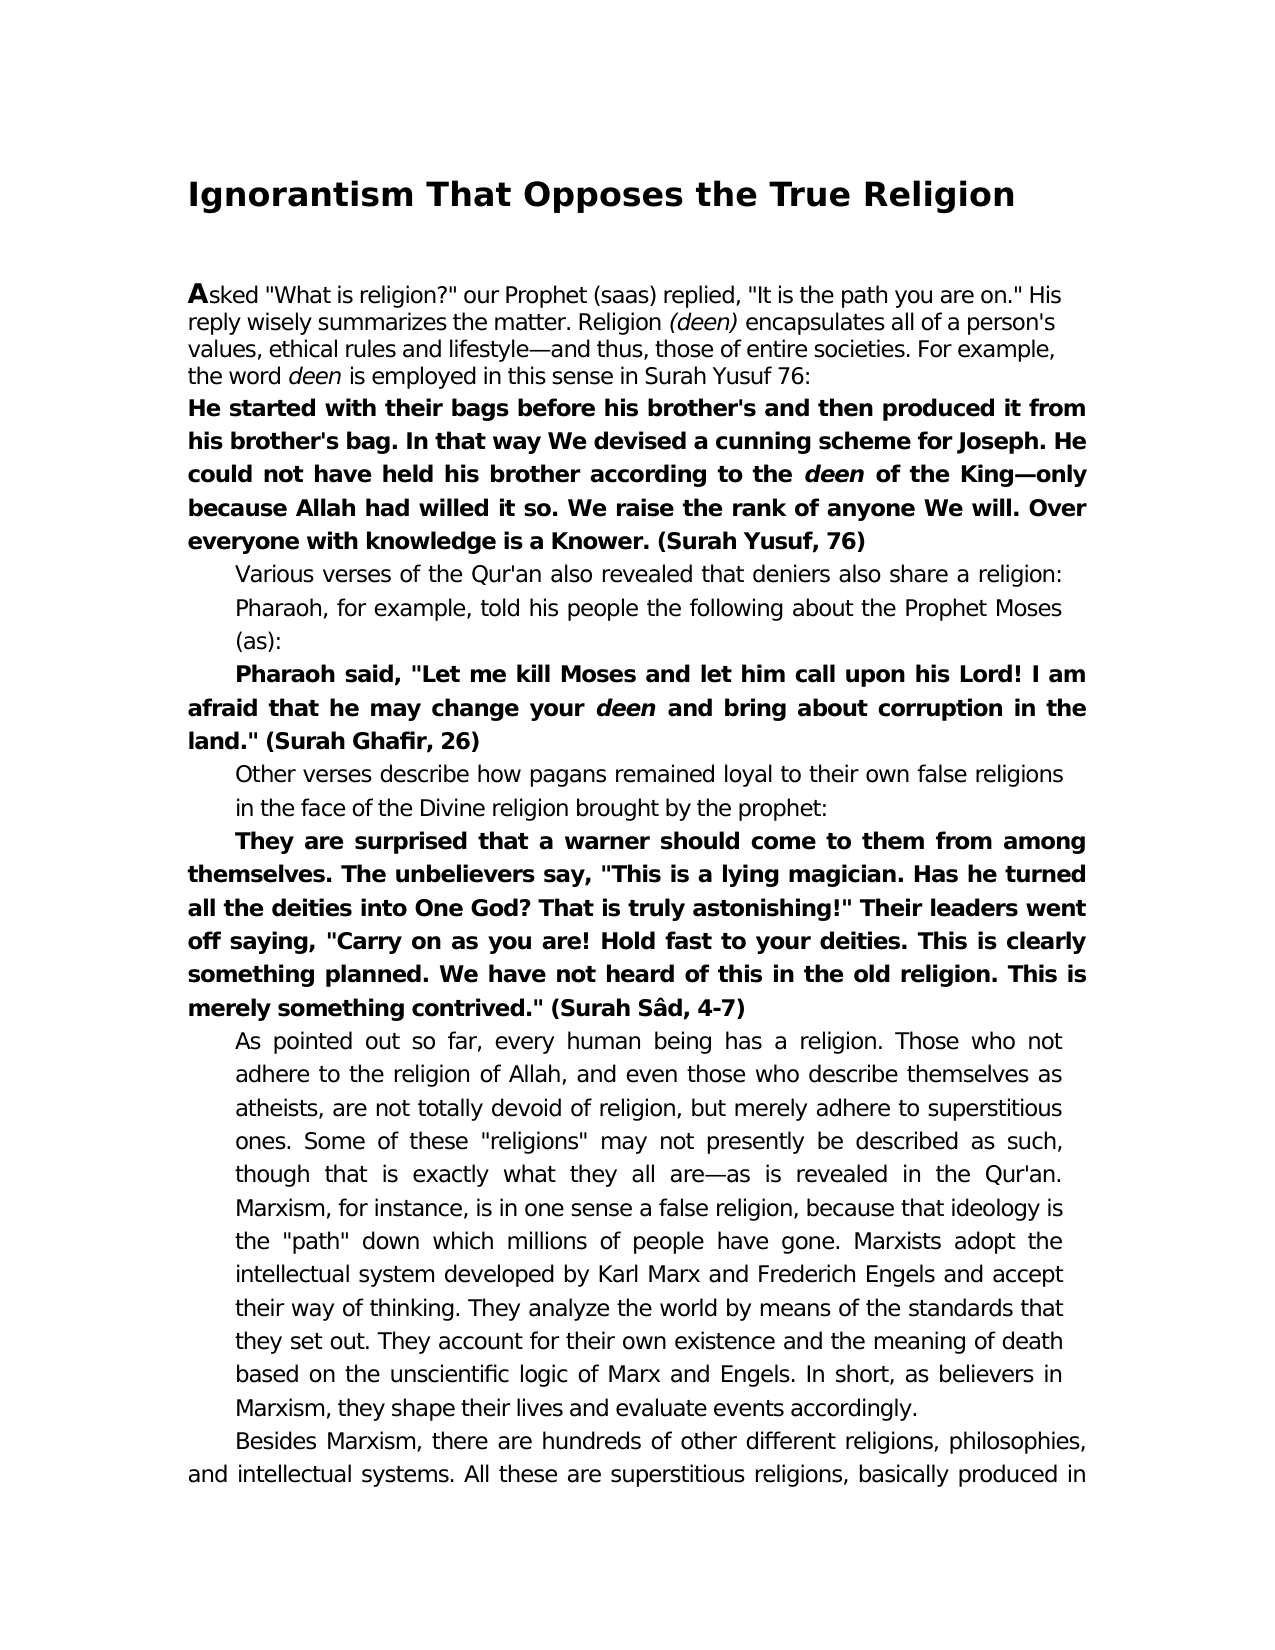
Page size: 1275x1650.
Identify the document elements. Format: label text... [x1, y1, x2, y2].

text He started with their bags before his brother's and then produced it from his brother's bag. In that way We devised a cunning scheme for Joseph. He could not have held his brother according to the deen of the King—only because Allah had willed it so. We raise the rank of anyone We will. Over everyone with knowledge is a Knower. (Surah Yusuf, 76) [187, 389, 1087, 556]
text They are surprised that a warner should come to them from among themselves. The unbelievers say, "This is a lying magician. Has he turned all the deities into One God? That is truly astonishing!" Their leaders went off saying, "Carry on as you are! Hold fast to your deities. This is clearly something planned. We have not heard of this in the old religion. This is merely something contrived." (Surah Sâd, 4-7) [187, 823, 1087, 1023]
subtitle Ignorantism That Opposes the True Religion [187, 175, 1087, 214]
text Pharaoh said, "Let me kill Moses and let him call upon his Lord! I am afraid that he may change your deen and bring about corruption in the land." (Surah Ghafir, 26) [187, 656, 1087, 756]
text As pointed out so far, every human being has a religion. Those who not adhere to the religion of Allah, and even those who describe themselves as atheists, are not totally devoid of religion, but merely adhere to superstitious ones. Some of these "religions" may not presently be described as such, though that is exactly what they all are—as is revealed in the Qur'an. Marxism, for instance, is in one sense a false religion, because that ideology is the "path" down which millions of people have gone. Marxists adopt the intellectual system developed by Karl Marx and Frederich Engels and accept their way of thinking. They analyze the world by means of the standards that they set out. They account for their own existence and the meaning of death based on the unscientific logic of Marx and Engels. In short, as believers in Marxism, they shape their lives and evaluate events accordingly. [235, 1023, 1064, 1423]
text Various verses of the Qur'an also revealed that deniers also share a religion: Pharaoh, for example, told his people the following about the Prophet Moses (as): [235, 556, 1064, 656]
text Besides Marxism, there are hundreds of other different religions, philosophies, and intellectual systems. All these are superstitious religions, basically produced in [187, 1423, 1087, 1489]
text Asked "What is religion?" our Prophet (saas) replied, "It is the path you are on." His reply wisely summarizes the matter. Religion (deen) encapsulates all of a person's values, ethical rules and lifestyle—and thus, those of entire societies. For example, the word deen is employed in this sense in Surah Yusuf 76: [187, 278, 1087, 389]
text Other verses describe how pagans remained loyal to their own false religions in the face of the Divine religion brought by the prophet: [235, 756, 1064, 823]
